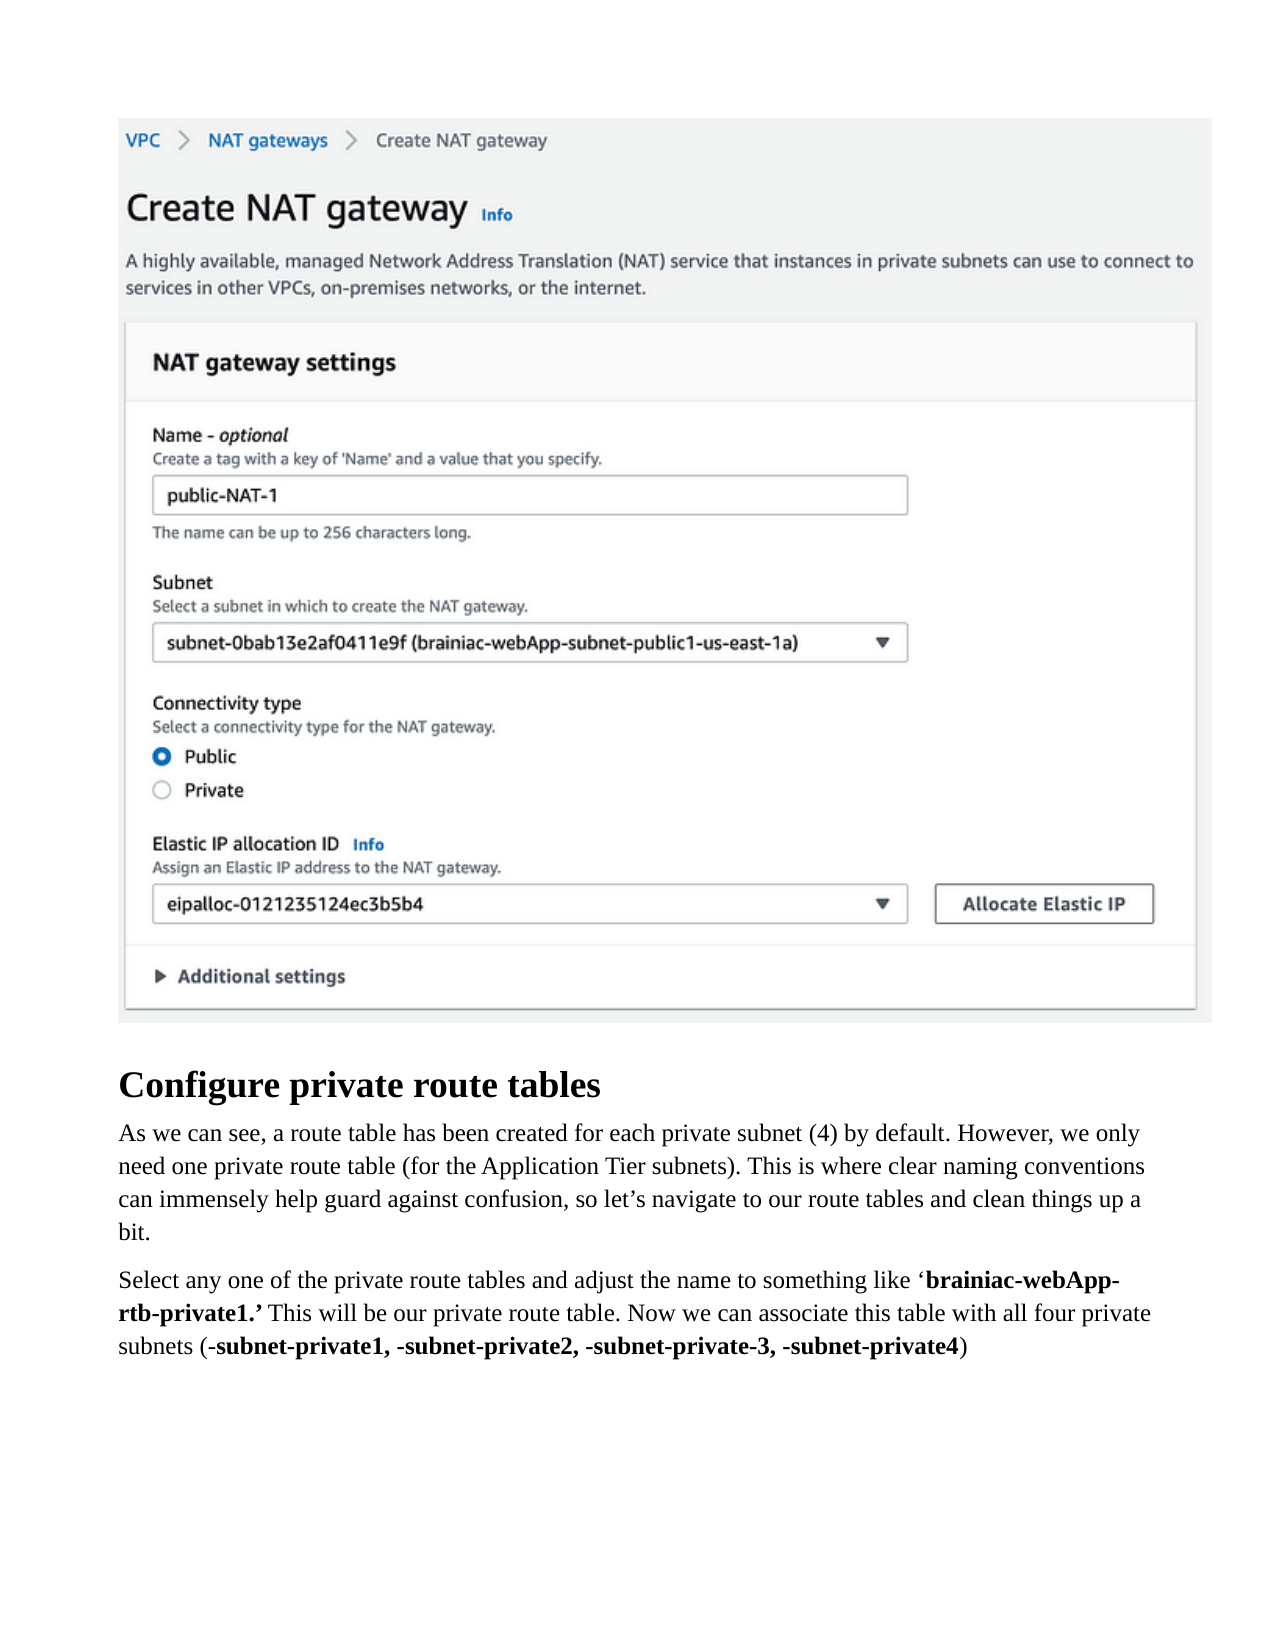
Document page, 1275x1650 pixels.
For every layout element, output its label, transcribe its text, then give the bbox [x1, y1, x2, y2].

text As we can see, a route table has been created for each private subnet (4) by default. However, we only need one private route table (for the Application Tier subnets). This is where clear naming conventions can immensely help guard against confusion, so let’s navigate to our route tables and clean things up a bit. [118, 1118, 1157, 1246]
text Select any one of the private route tables and adjust the name to something like ‘brainiac-webApp-rtb-private1.’ This will be our private route table. Now we can associate this table with all four private subnets (-subnet-private1, -subnet-private2, -subnet-private-3, -subnet-private4) [118, 1265, 1157, 1359]
subtitle Configure private route tables [118, 1062, 1157, 1106]
picture [118, 118, 1212, 1023]
